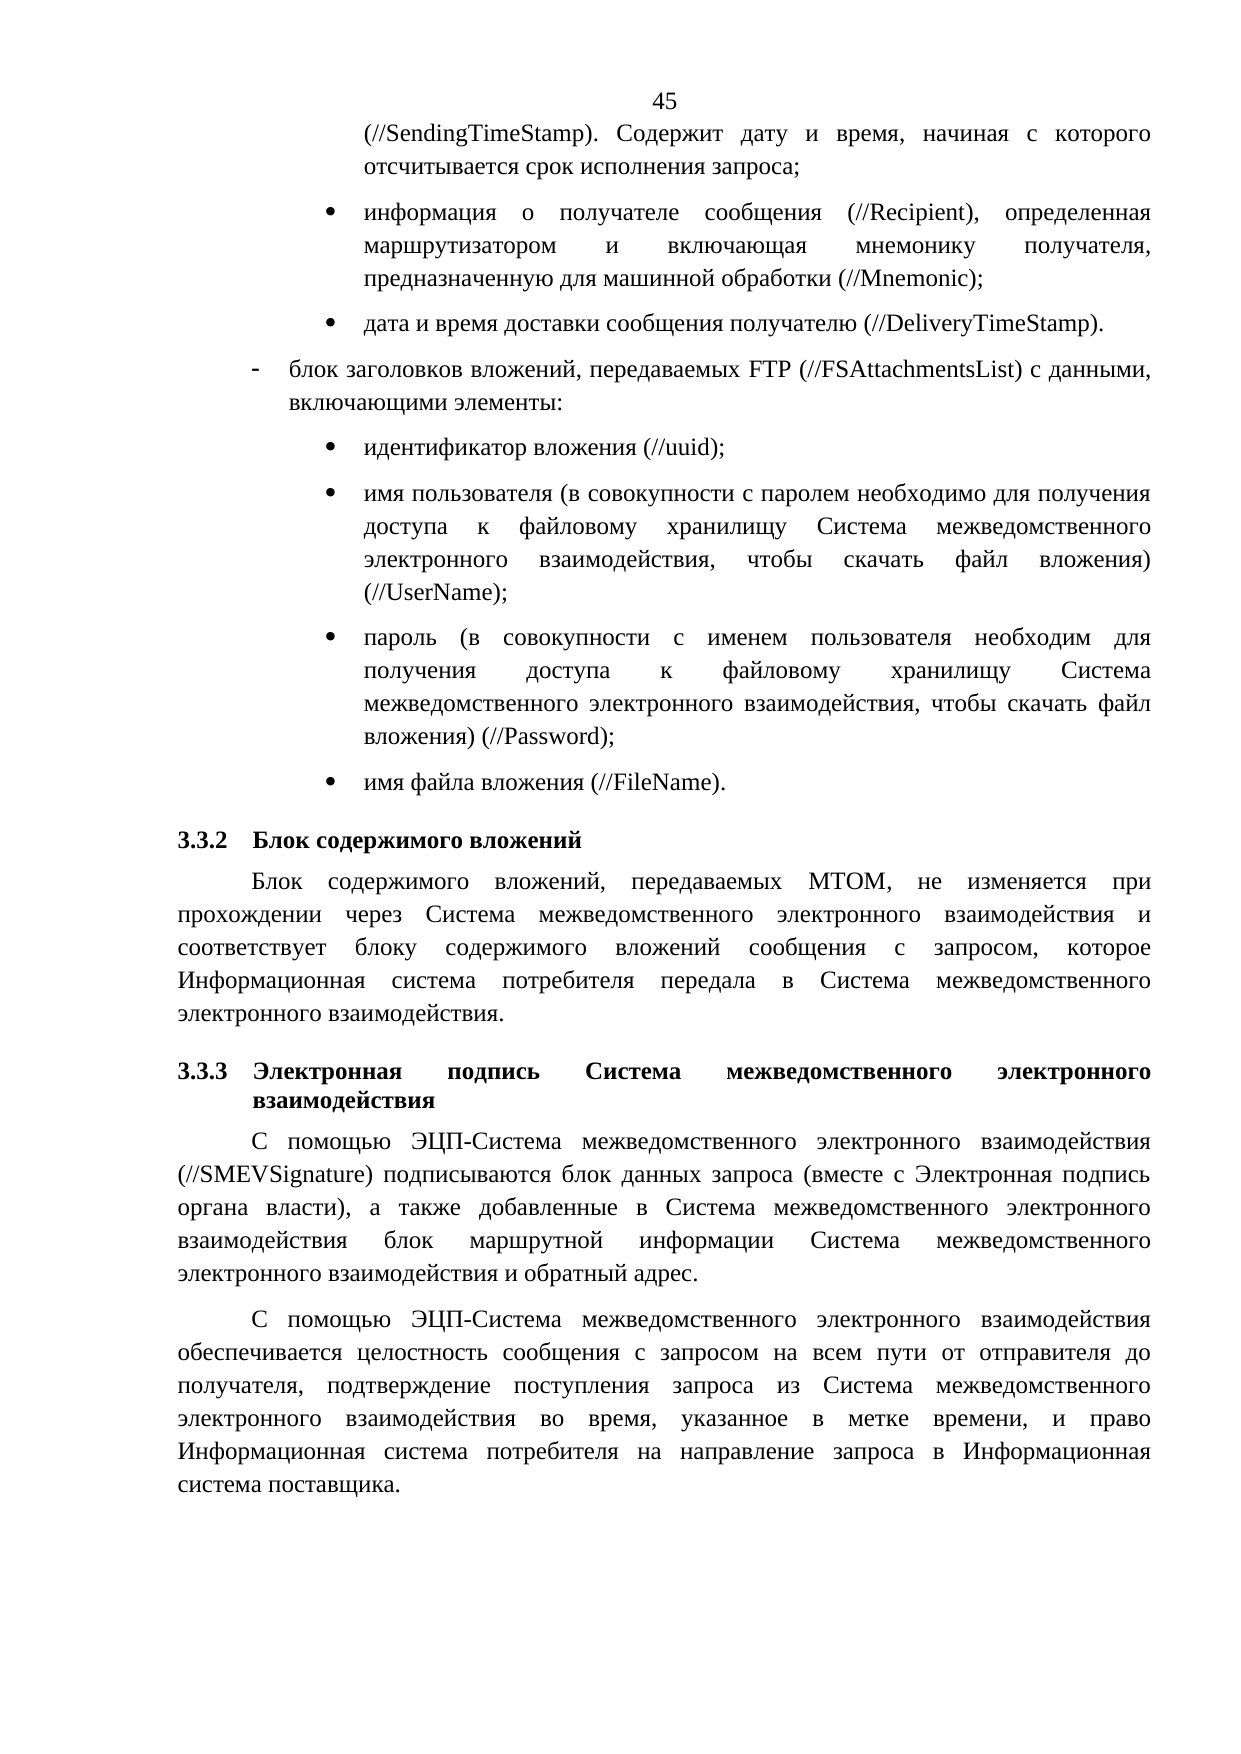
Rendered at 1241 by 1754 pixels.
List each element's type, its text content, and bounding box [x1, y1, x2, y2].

list дата и время доставки сообщения получателю (//DeliveryTimeStamp). [326, 308, 1152, 337]
list блок заголовков вложений, передаваемых FTP (//FSAttachmentsList) с данными, включающими элементы: [251, 354, 1152, 416]
subtitle Блок содержимого вложений [177, 825, 1152, 854]
list информация о получателе сообщения (//Recipient), определенная маршрутизатором и включающая мнемонику получателя, предназначенную для машинной обработки (//Mnemonic); [326, 197, 1152, 291]
list (//SendingTimeStamp). Содержит дату и время, начиная с которого отсчитывается срок исполнения запроса; [326, 118, 1152, 180]
list имя пользователя (в совокупности с паролем необходимо для получения доступа к файловому хранилищу Система межведомственного электронного взаимодействия, чтобы скачать файл вложения) (//UserName); [326, 478, 1152, 606]
list пароль (в совокупности с именем пользователя необходим для получения доступа к файловому хранилищу Система межведомственного электронного взаимодействия, чтобы скачать файл вложения) (//Password); [326, 622, 1152, 750]
subtitle Электронная подпись Система межведомственного электронного взаимодействия [177, 1056, 1152, 1114]
text С помощью ЭЦП-Система межведомственного электронного взаимодействия обеспечивается целостность сообщения с запросом на всем пути от отправителя до получателя, подтверждение поступления запроса из Система межведомственного электронного взаимодействия во время, указанное в метке времени, и право Информационная система потребителя на направление запроса в Информационная система поставщика. [177, 1304, 1152, 1498]
list имя файла вложения (//FileName). [326, 767, 1152, 796]
text Блок содержимого вложений, передаваемых MTOM, не изменяется при прохождении через Система межведомственного электронного взаимодействия и соответствует блоку содержимого вложений сообщения с запросом, которое Информационная система потребителя передала в Система межведомственного электронного взаимодействия. [177, 866, 1152, 1027]
text С помощью ЭЦП-Система межведомственного электронного взаимодействия (//SMEVSignature) подписываются блок данных запроса (вместе с Электронная подпись органа власти), а также добавленные в Система межведомственного электронного взаимодействия блок маршрутной информации Система межведомственного электронного взаимодействия и обратный адрес. [177, 1126, 1152, 1287]
list идентификатор вложения (//uuid); [326, 432, 1152, 461]
